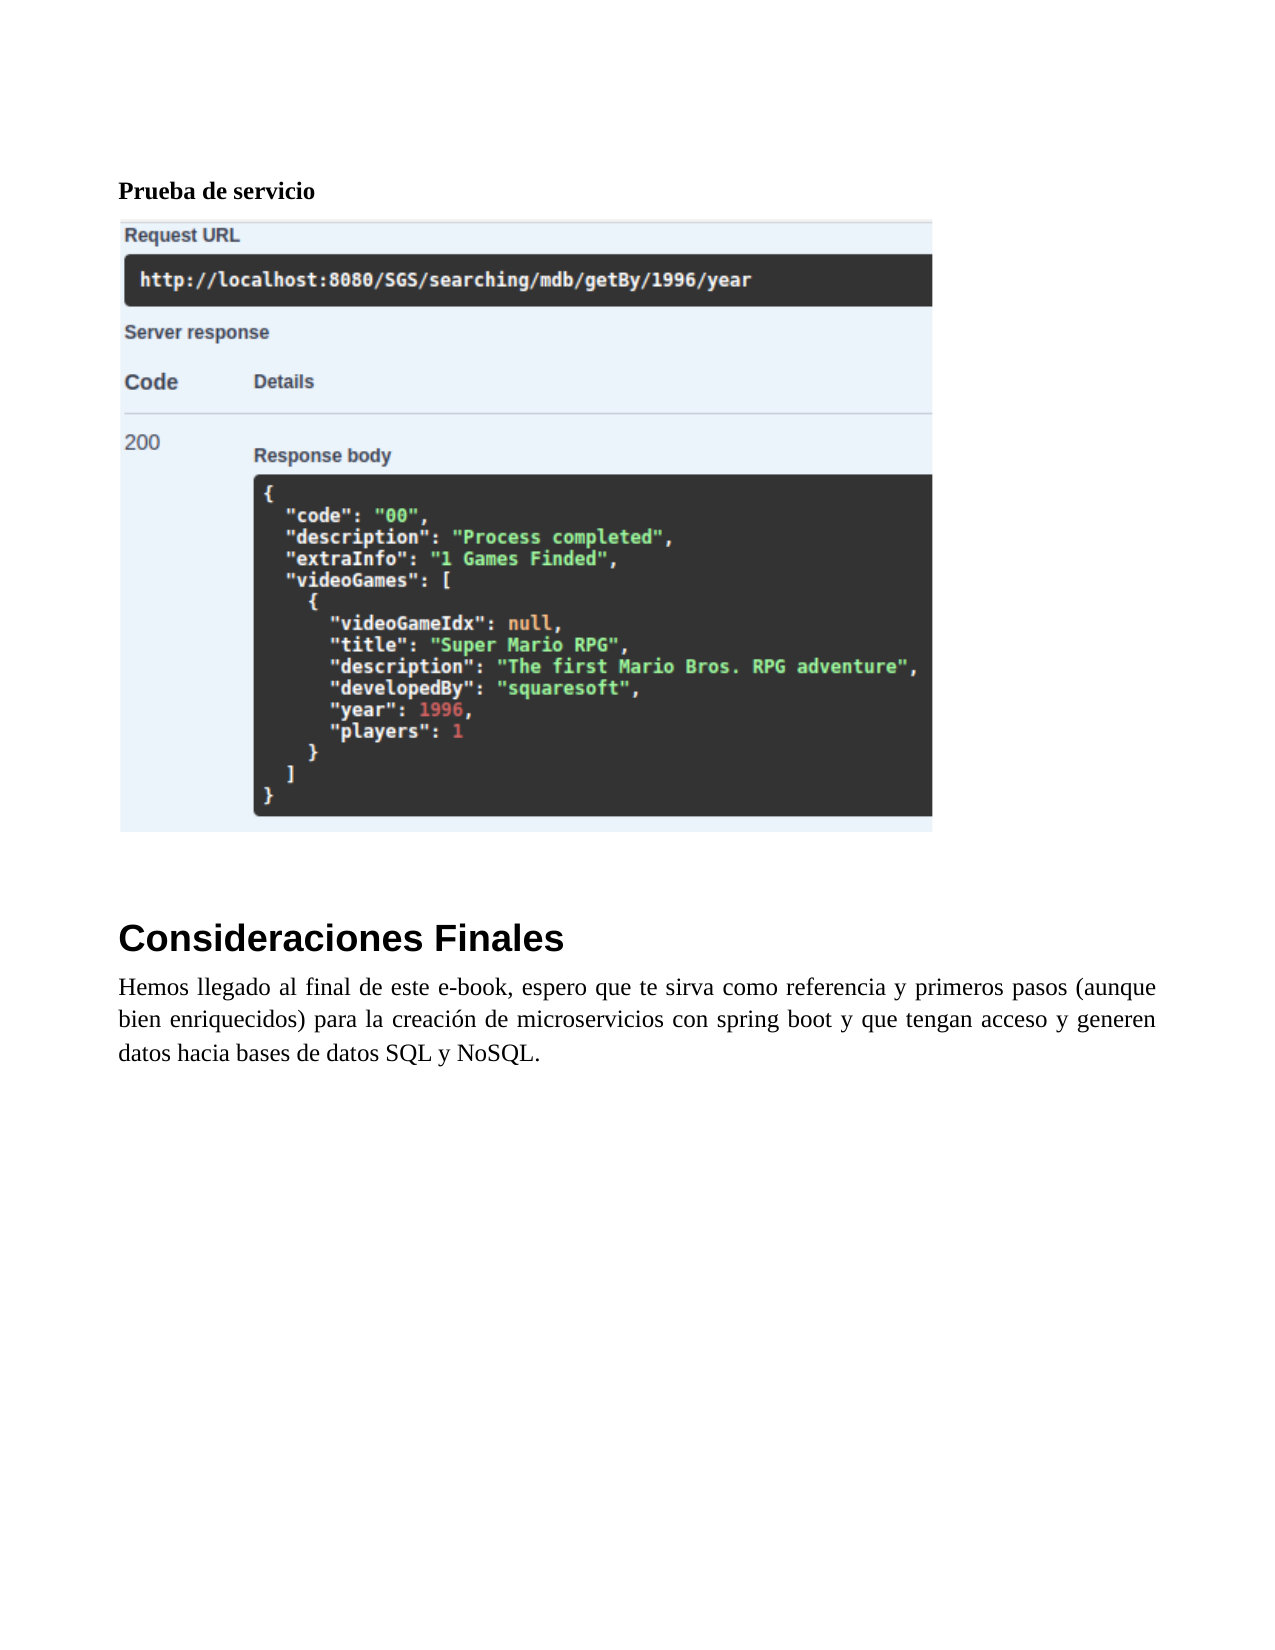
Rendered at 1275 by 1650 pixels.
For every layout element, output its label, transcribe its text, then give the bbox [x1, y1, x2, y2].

subtitle Consideraciones Finales [118, 915, 1157, 959]
text Hemos llegado al final de este e-book, espero que te sirva como referencia y primeros pasos (aunque bien enriquecidos) para la creación de microservicios con spring boot y que tengan acceso y generen datos hacia bases de datos SQL y NoSQL. [118, 972, 1157, 1066]
picture [120, 219, 933, 832]
text Prueba de servicio [118, 176, 1157, 205]
